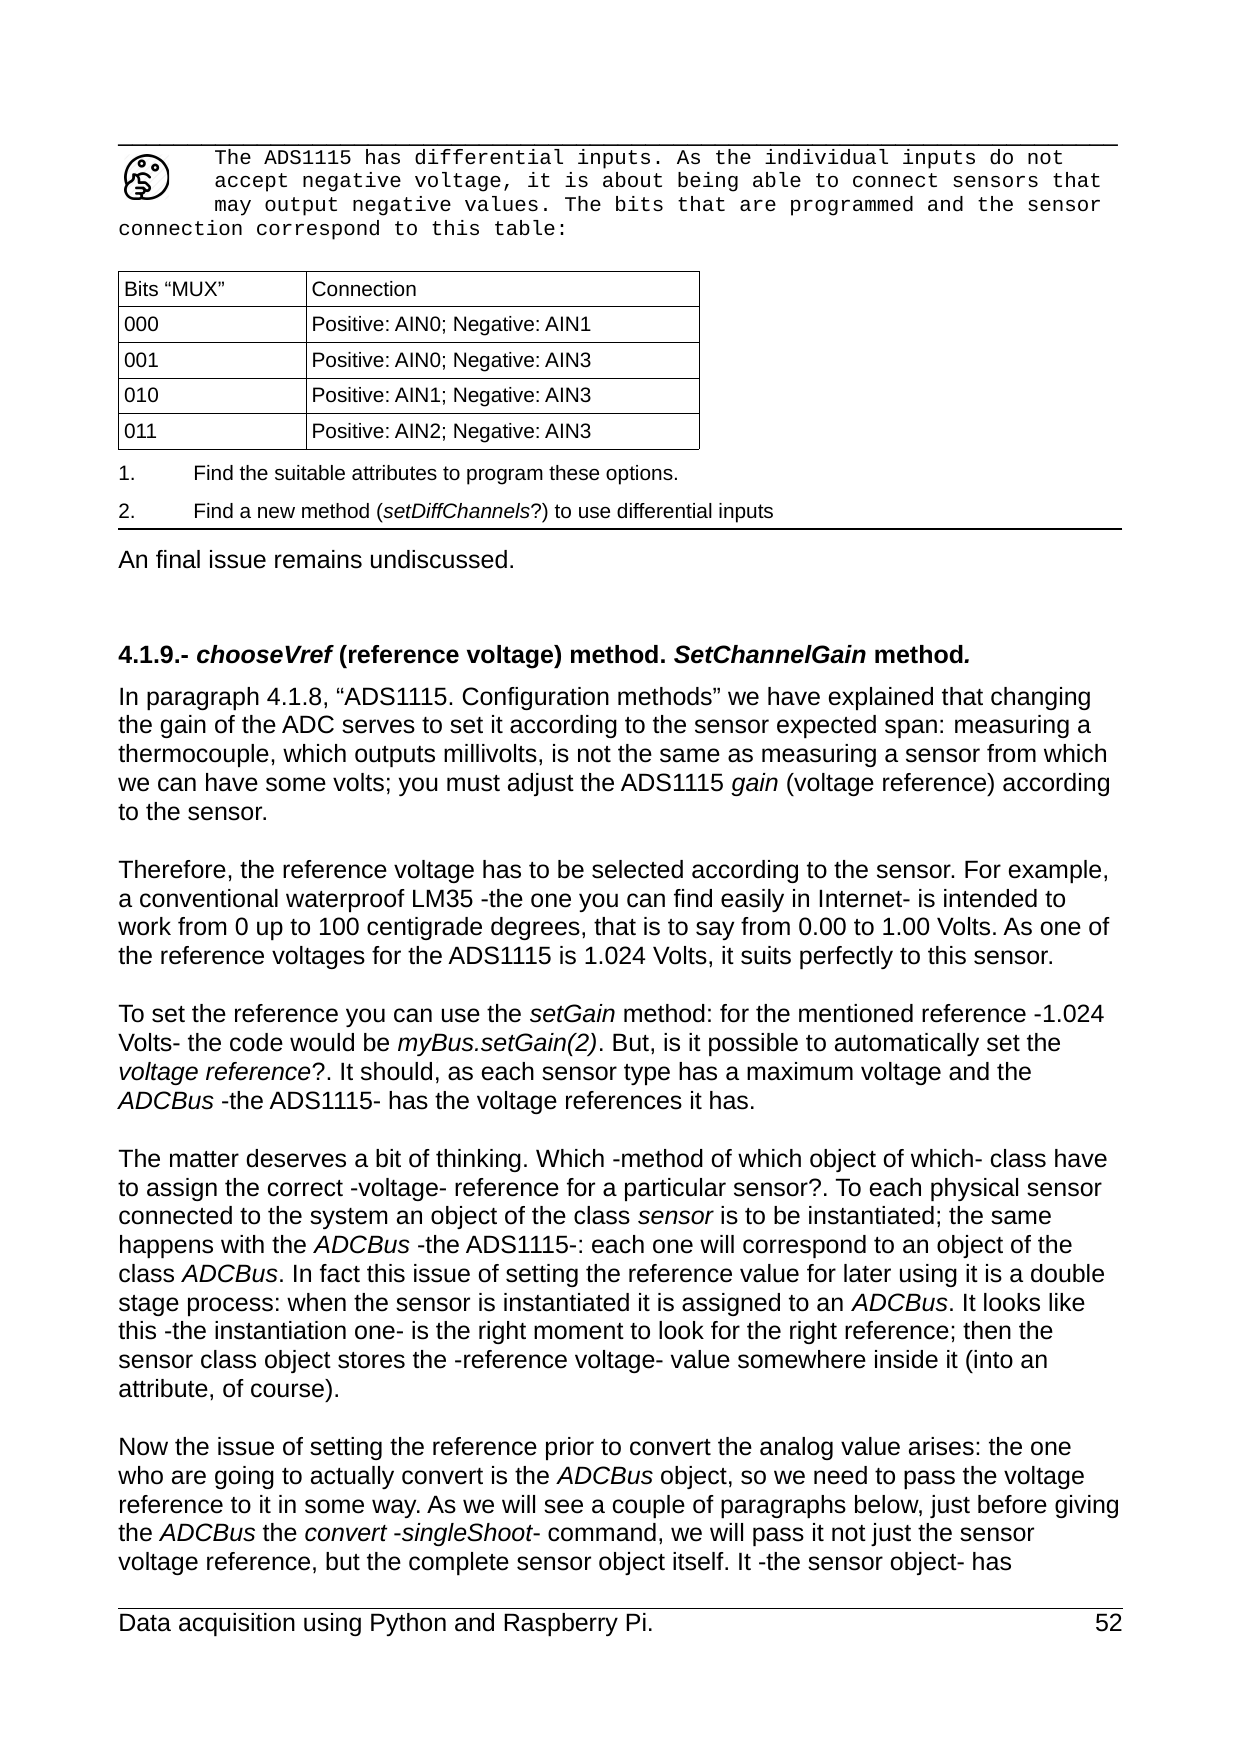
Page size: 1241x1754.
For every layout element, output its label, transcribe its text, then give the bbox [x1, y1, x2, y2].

table_header Connection [307, 272, 699, 306]
table_cell 010 [119, 379, 306, 413]
text In paragraph 4.1.8, “ADS1115. Configuration methods” we have explained that changing the gain of the ADC serves to set it according to the sensor expected span: measuring a thermocouple, which outputs millivolts, is not the same as measuring a sensor from which we can have some volts; you must adjust the ADS1115 gain (voltage reference) according to the sensor. [118, 682, 1122, 825]
text Now the issue of setting the reference prior to convert the analog value arises: the one who are going to actually convert is the ADCBus object, so we need to pass the voltage reference to it in some way. As we will see a couple of paragraphs below, just before giving the ADCBus the convert -singleShoot- command, we will pass it not just the sensor voltage reference, but the complete sensor object itself. It -the sensor object- has [118, 1432, 1122, 1576]
text To set the reference you can use the setGain method: for the mentioned reference -1.024 Volts- the code would be myBus.setGain(2). But, is it possible to automatically set the voltage reference?. It should, as each sensor type has a maximum voltage and the ADCBus -the ADS1115- has the voltage references it has. [118, 999, 1122, 1114]
table_cell 001 [119, 343, 306, 377]
table_cell Positive: AIN0; Negative: AIN1 [307, 307, 699, 342]
picture [124, 154, 170, 200]
list Find the suitable attributes to program these options. [118, 460, 1122, 484]
table_cell 000 [119, 307, 306, 342]
text ________________________________________________________________________ [118, 118, 1122, 147]
text The matter deserves a bit of thinking. Which -method of which object of which- class have to assign the correct -voltage- reference for a particular sensor?. To each physical sensor connected to the system an object of the class sensor is to be instantiated; the same happens with the ADCBus -the ADS1115-: each one will correspond to an object of the class ADCBus. In fact this issue of setting the reference value for later using it is a double stage process: when the sensor is instantiated it is assigned to an ADCBus. It looks like this -the instantiation one- is the right moment to look for the right reference; then the sensor class object stores the -reference voltage- value somewhere inside it (into an attribute, of course). [118, 1144, 1122, 1403]
text The ADS1115 has differential inputs. As the individual inputs do not accept negative voltage, it is about being able to connect sensors that may output negative values. The bits that are programmed and the sensor connection correspond to this table: [118, 147, 1122, 241]
text Therefore, the reference voltage has to be selected according to the sensor. For example, a conventional waterproof LM35 -the one you can find easily in Internet- is intended to work from 0 up to 100 centigrade degrees, that is to say from 0.00 to 1.00 Volts. As one of the reference voltages for the ADS1115 is 1.024 Volts, it suits perfectly to this sensor. [118, 855, 1122, 970]
list Find a new method (setDiffChannels?) to use differential inputs [118, 499, 1122, 528]
table_cell 011 [119, 414, 306, 448]
subtitle 4.1.9.- chooseVref (reference voltage) method. SetChannelGain method. [118, 641, 1122, 669]
table_cell Positive: AIN0; Negative: AIN3 [307, 343, 699, 377]
table_cell Positive: AIN1; Negative: AIN3 [307, 379, 699, 413]
table_header Bits “MUX” [119, 272, 306, 306]
text An final issue remains undiscussed. [118, 545, 1122, 573]
table_cell Positive: AIN2; Negative: AIN3 [307, 414, 699, 448]
